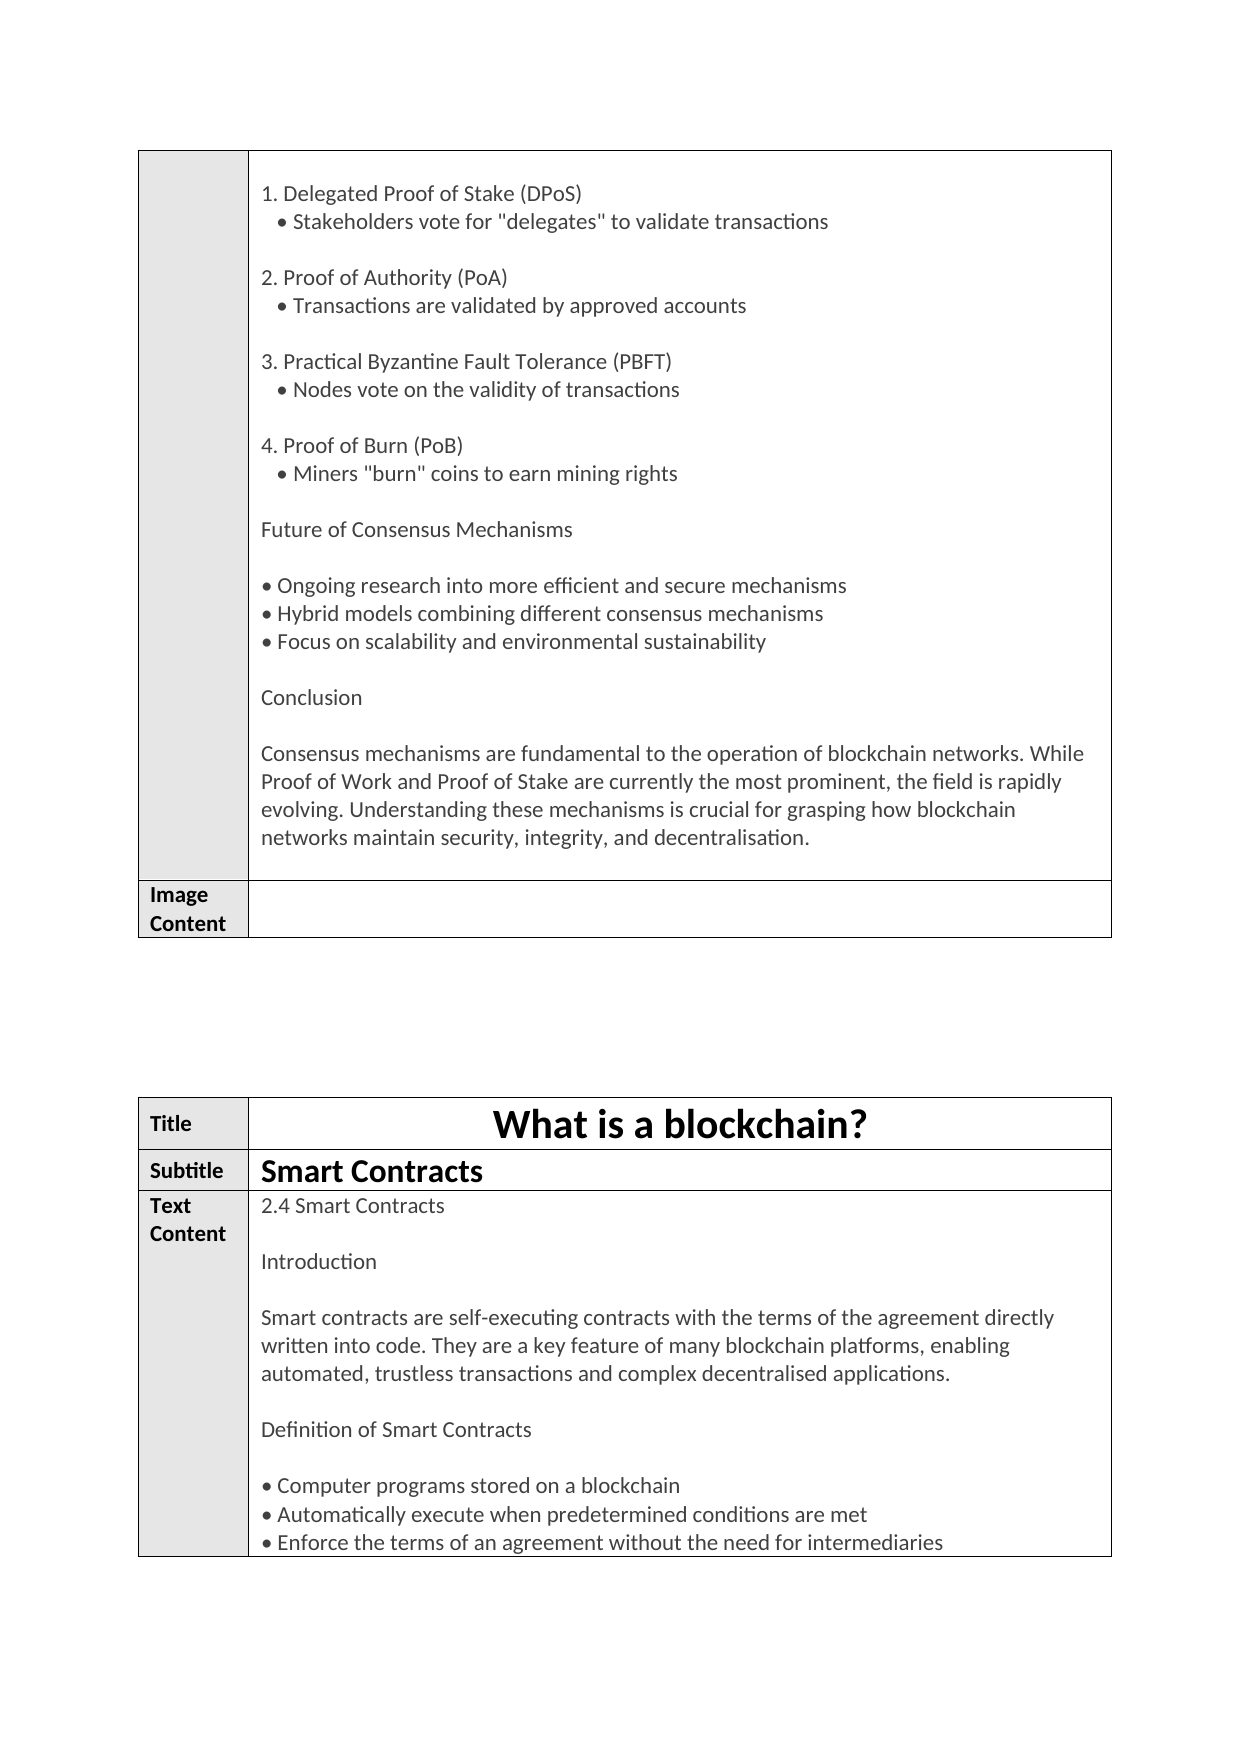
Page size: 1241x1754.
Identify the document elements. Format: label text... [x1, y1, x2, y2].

table_cell [249, 881, 1111, 937]
table_cell Smart Contracts [249, 1150, 1111, 1190]
table_cell Image Content [139, 881, 248, 937]
table_cell 2.4 Smart Contracts Introduction Smart contracts are self-executing contracts with the terms of the agreement directly written into code. They are a key feature of many blockchain platforms, enabling automated, trustless transactions and complex decentralised applications. Definition of Smart Contracts • Computer programs stored on a blockchain • Automatically execute when predetermined conditions are met • Enforce the terms of an agreement without the need for intermediaries [249, 1191, 1111, 1556]
table_header Title [139, 1098, 248, 1149]
table_cell 1. Delegated Proof of Stake (DPoS) • Stakeholders vote for "delegates" to validate transactions 2. Proof of Authority (PoA) • Transactions are validated by approved accounts 3. Practical Byzantine Fault Tolerance (PBFT) • Nodes vote on the validity of transactions 4. Proof of Burn (PoB) • Miners "burn" coins to earn mining rights Future of Consensus Mechanisms • Ongoing research into more efficient and secure mechanisms • Hybrid models combining different consensus mechanisms • Focus on scalability and environmental sustainability Conclusion Consensus mechanisms are fundamental to the operation of blockchain networks. While Proof of Work and Proof of Stake are currently the most prominent, the field is rapidly evolving. Understanding these mechanisms is crucial for grasping how blockchain networks maintain security, integrity, and decentralisation. [249, 151, 1111, 879]
table_cell Subtitle [139, 1150, 248, 1190]
table_header What is a blockchain? [249, 1098, 1111, 1149]
table_cell Text Content [139, 1191, 248, 1556]
table_cell [139, 151, 248, 879]
